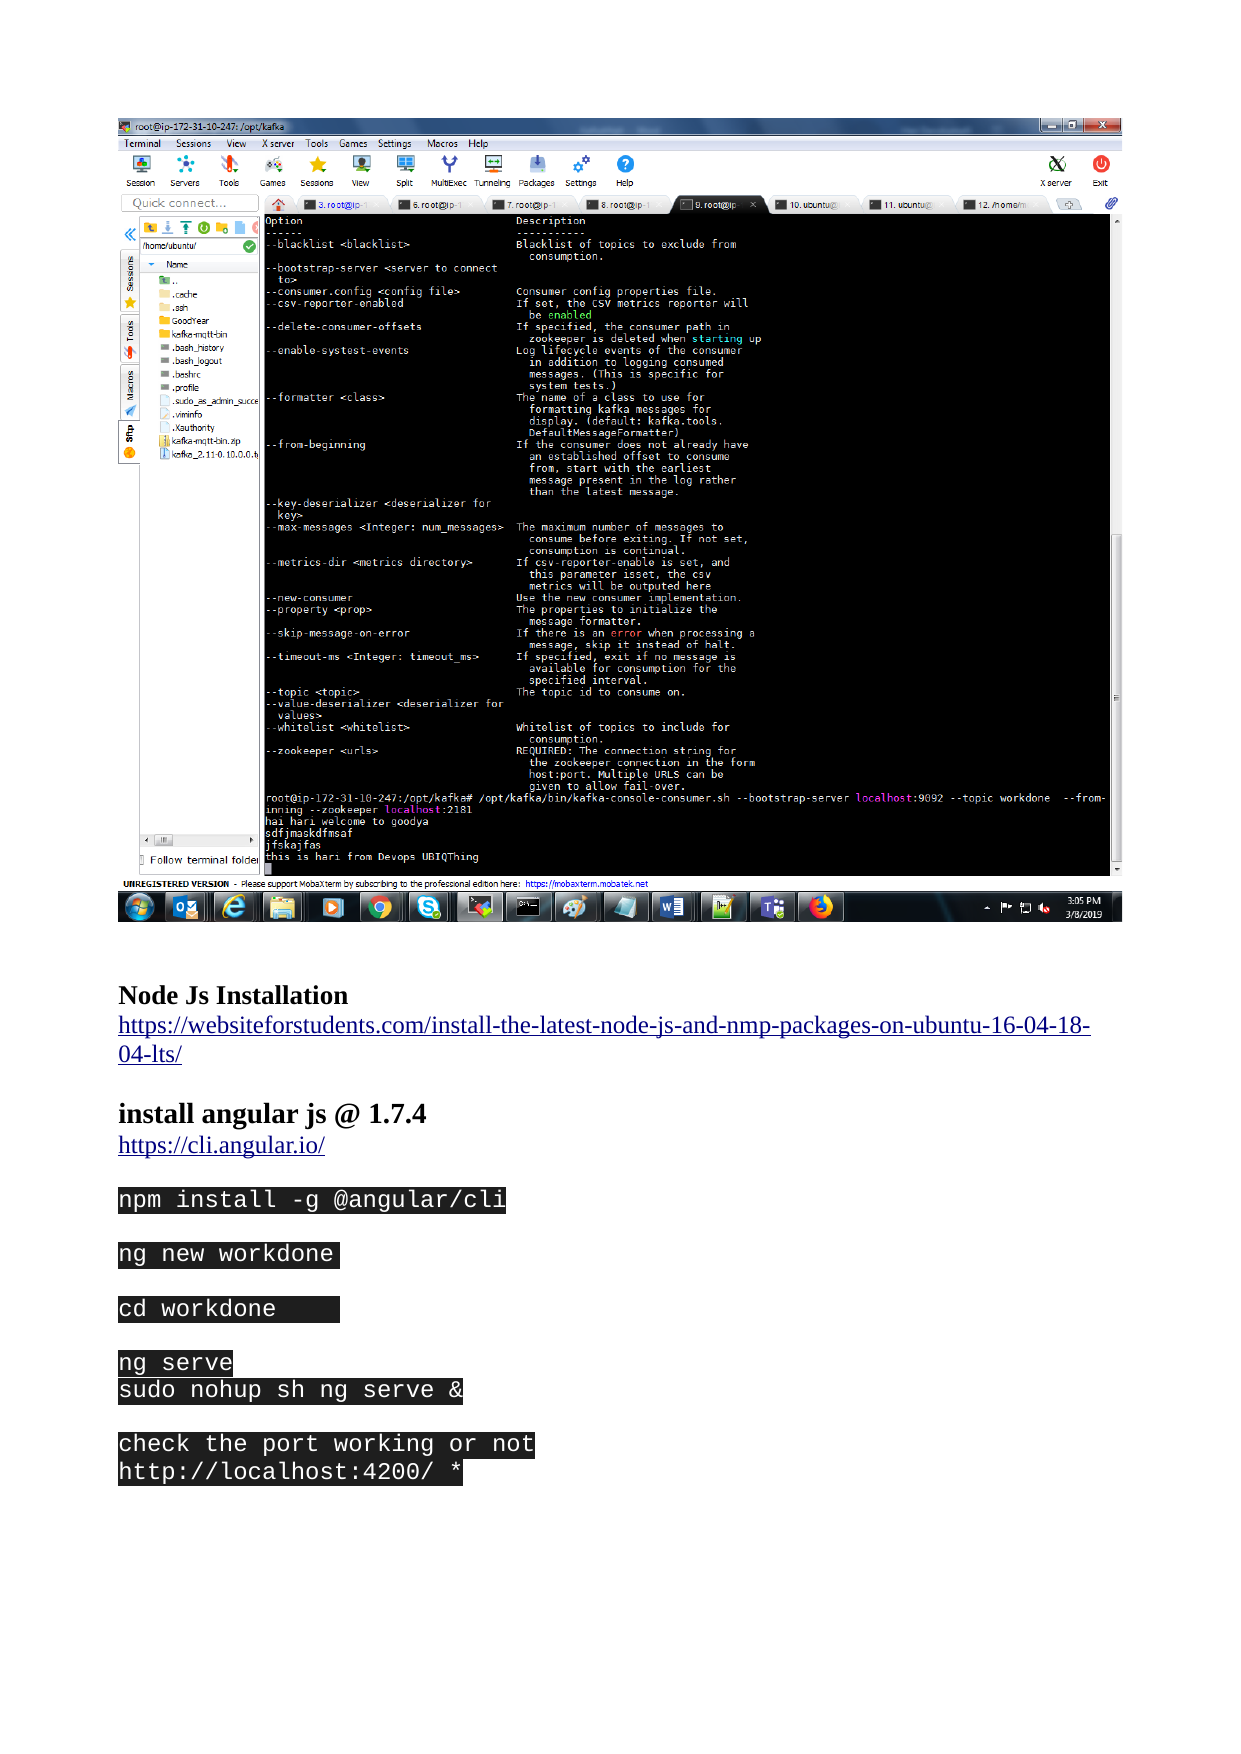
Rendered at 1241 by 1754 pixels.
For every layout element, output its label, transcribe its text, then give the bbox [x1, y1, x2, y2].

text install angular js @ 1.7.4 [118, 1096, 1122, 1130]
text Node Js Installation [118, 979, 1122, 1010]
text https://websiteforstudents.com/install-the-latest-node-js-and-nmp-packages-on-ubuntu-16-04-18-04-lts/ [118, 1010, 1122, 1067]
text npm install -g @angular/cli [118, 1187, 1122, 1214]
text http://localhost:4200/ * [118, 1459, 1122, 1486]
text ng new workdone [118, 1242, 1122, 1269]
text ng serve [118, 1350, 1122, 1377]
text check the port working or not [118, 1432, 1122, 1459]
text https://cli.angular.io/ [118, 1130, 1122, 1158]
picture [118, 118, 1123, 922]
text sudo nohup sh ng serve & [118, 1377, 1122, 1405]
text cd workdone [118, 1296, 1122, 1323]
